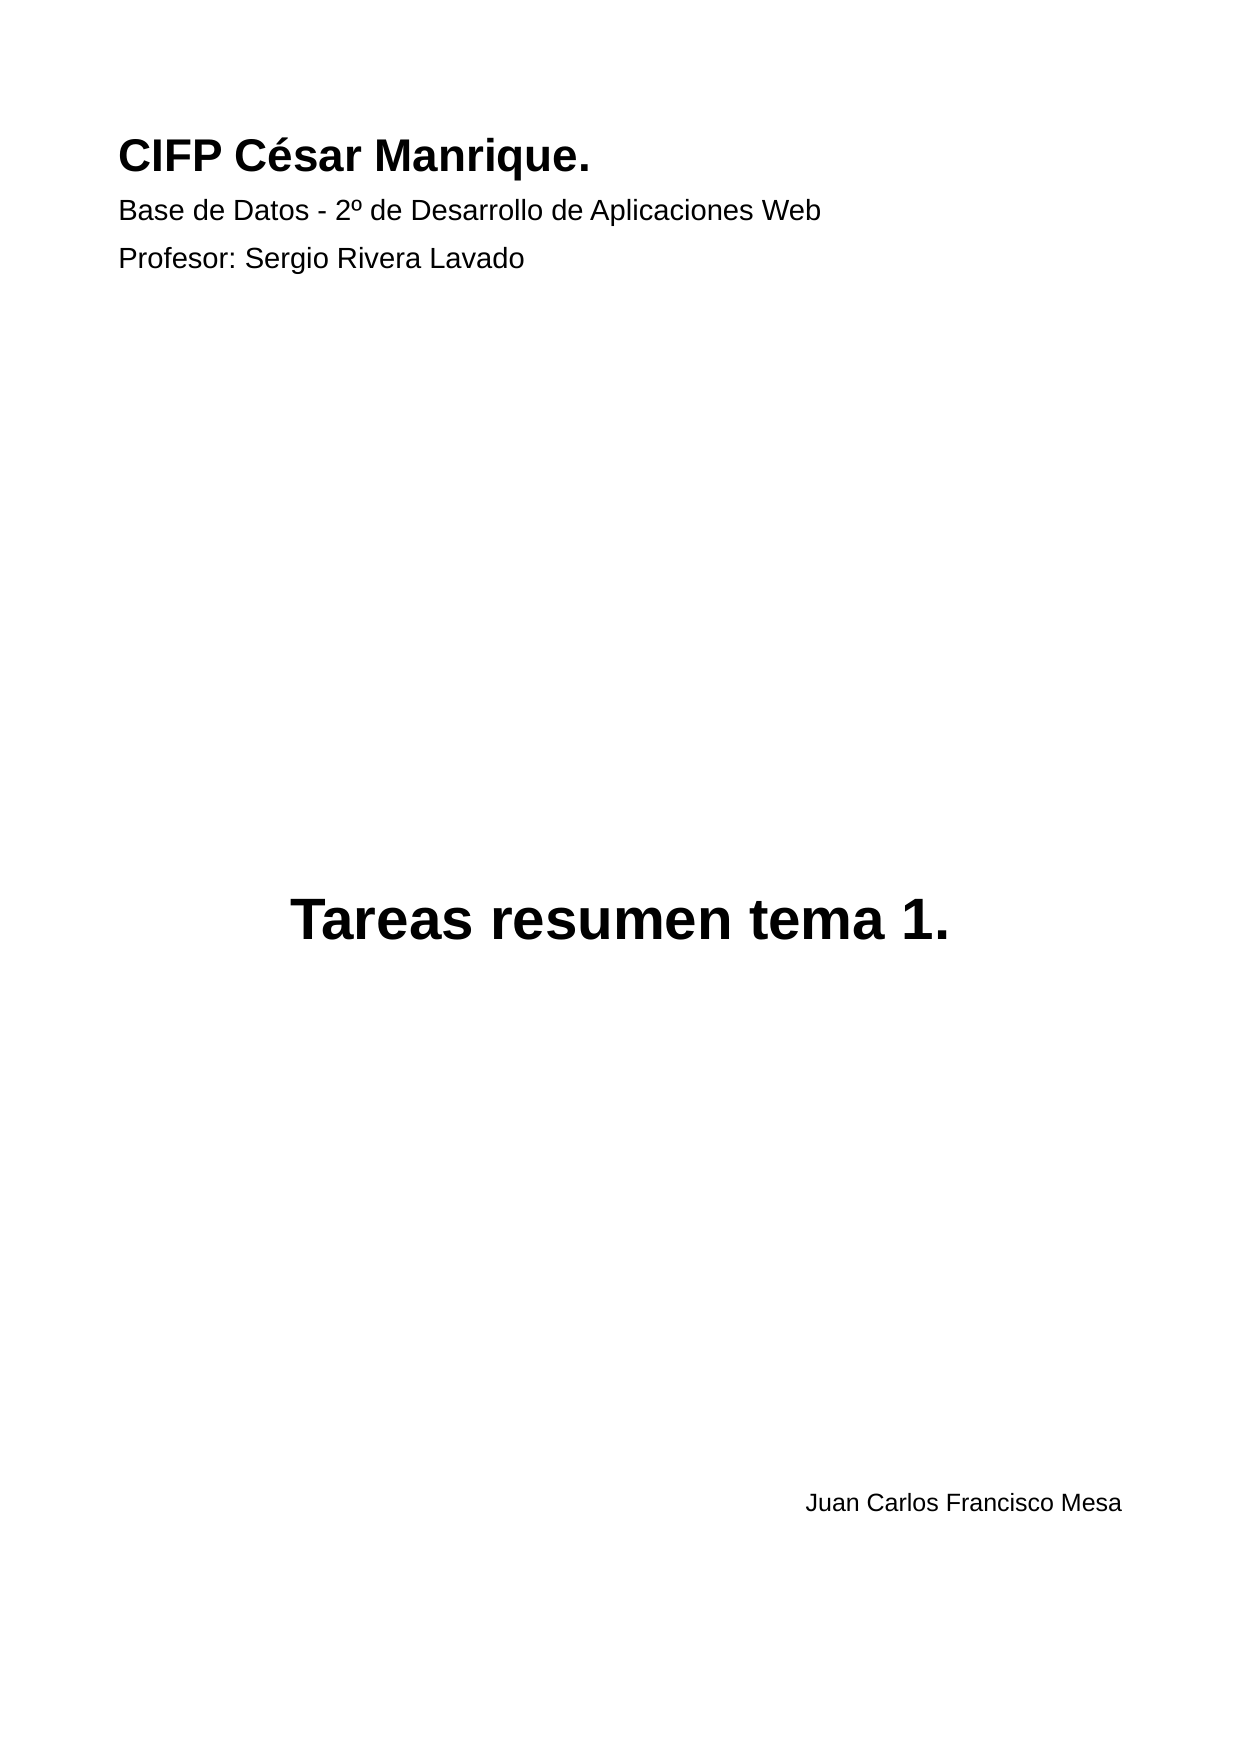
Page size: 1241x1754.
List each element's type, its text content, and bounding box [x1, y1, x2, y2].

title Tareas resumen tema 1. [118, 885, 1122, 952]
text Base de Datos - 2º de Desarrollo de Aplicaciones Web [118, 193, 1122, 227]
text Juan Carlos Francisco Mesa [118, 1488, 1122, 1517]
title CIFP César Manrique. [118, 128, 1122, 181]
text Profesor: Sergio Rivera Lavado [118, 241, 1122, 275]
